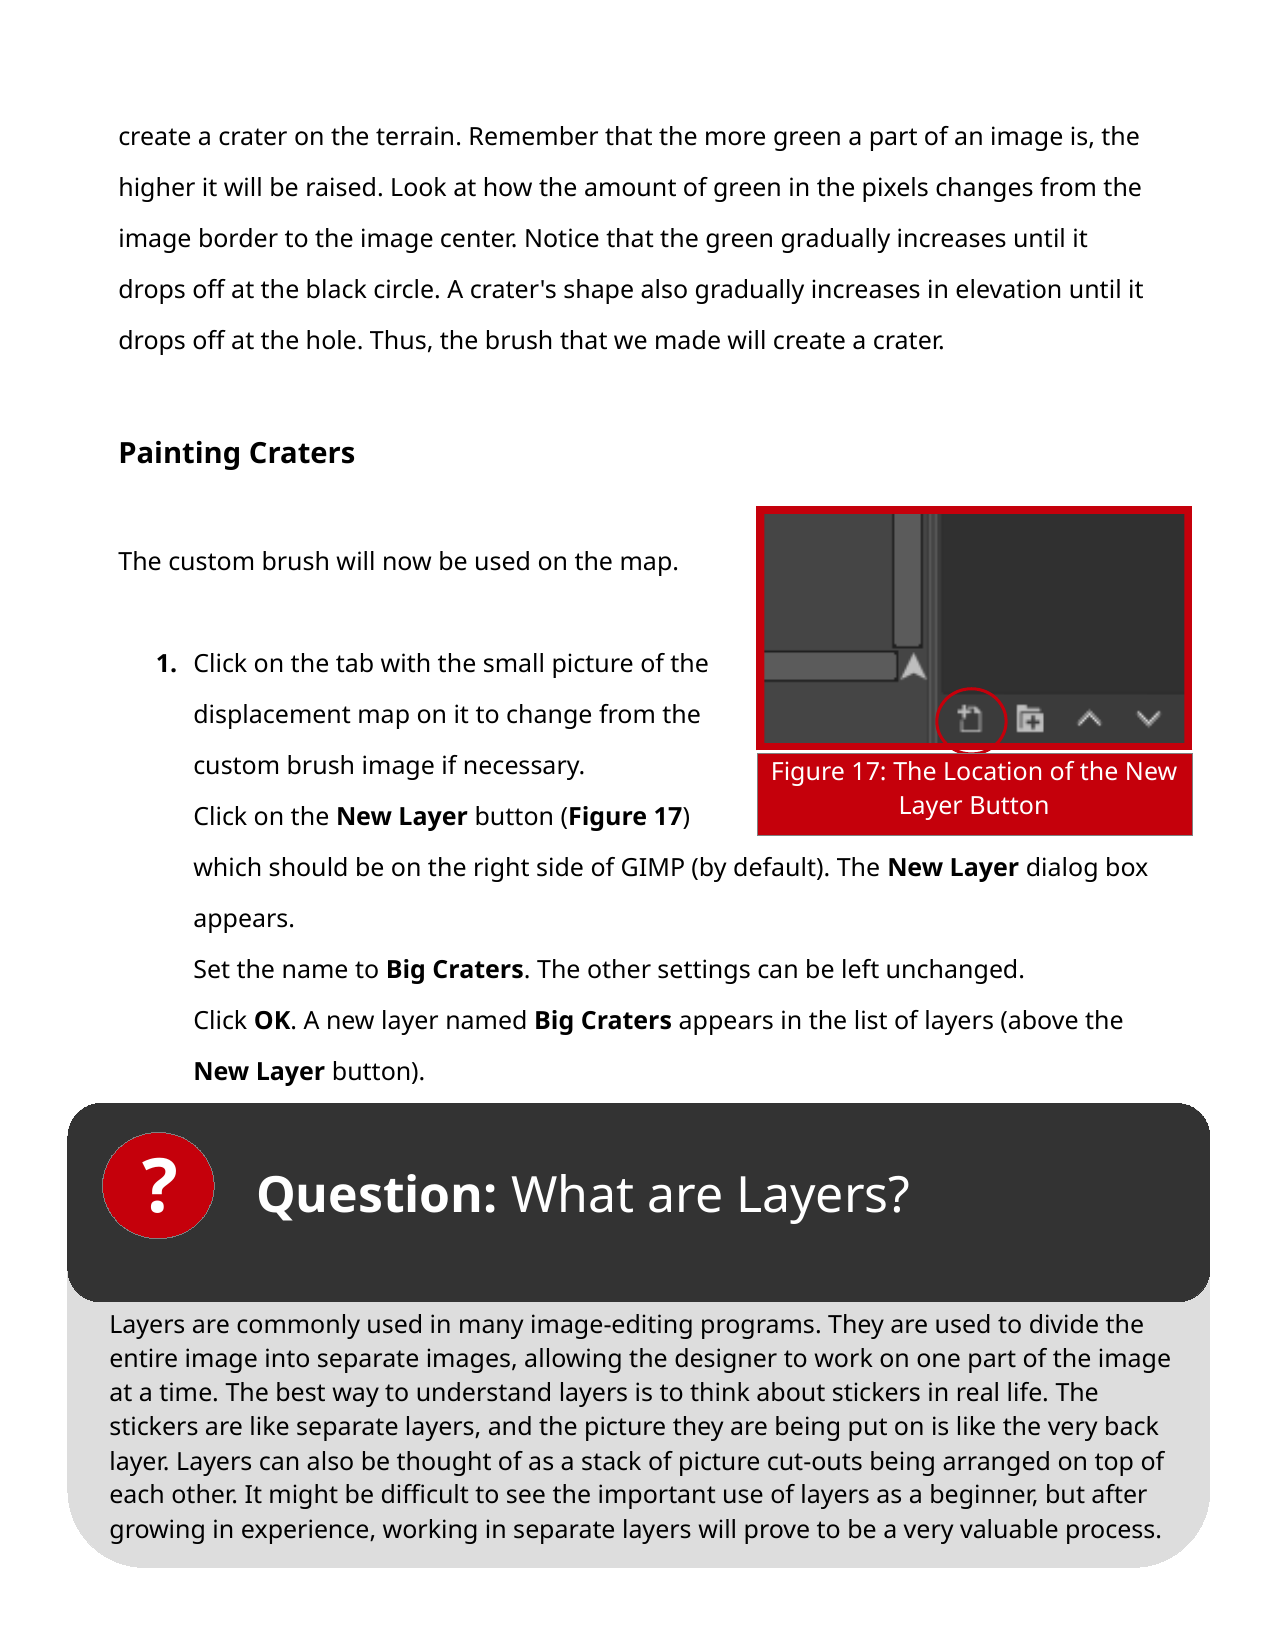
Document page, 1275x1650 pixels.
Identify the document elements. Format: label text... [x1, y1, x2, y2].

list Click on the New Layer button (Figure 17) which should be on the right side of GIMP (by default). The New Layer dialog box appears. [156, 798, 1157, 935]
text The custom brush will now be used on the map. [118, 543, 756, 577]
text Painting Craters [118, 433, 1157, 472]
list Click on the tab with the small picture of the displacement map on it to change from the custom brush image if necessary. [156, 645, 955, 782]
picture [764, 514, 1185, 743]
text It might be difficult to envision, but this brush will be used on the displacement map to create a crater on the terrain. Remember that the more green a part of an image is, the higher it will be raised. Look at how the amount of green in the pixels changes from the image border to the image center. Notice that the green gradually increases until it drops off at the black circle. A crater's shape also gradually increases in elevation until it drops off at the hole. Thus, the brush that we made will create a crater. [118, 118, 1157, 356]
list Set the name to Big Craters. The other settings can be left unchanged. [156, 952, 1157, 986]
list Click OK. A new layer named Big Craters appears in the list of layers (above the New Layer button). [156, 1003, 1157, 1088]
picture [939, 691, 1004, 743]
